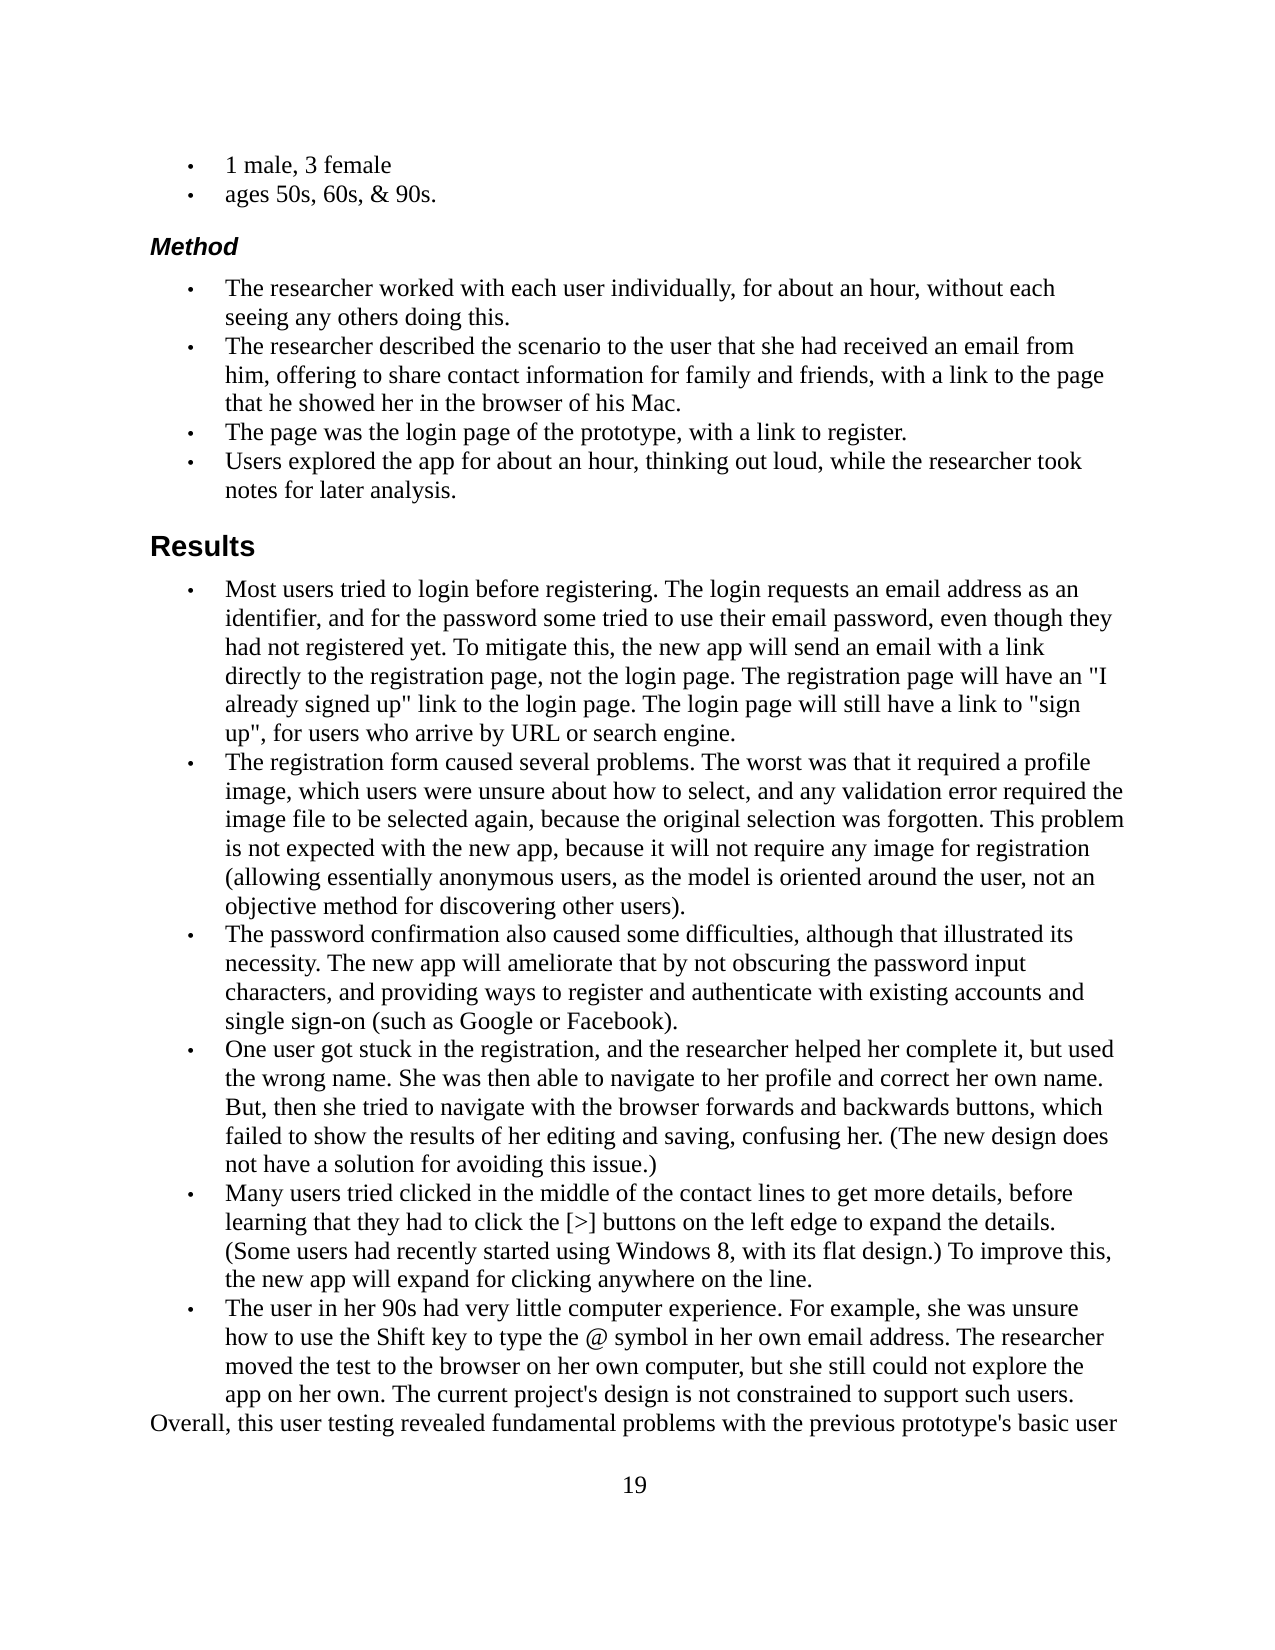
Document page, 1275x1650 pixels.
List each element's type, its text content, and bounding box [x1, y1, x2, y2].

list The password confirmation also caused some difficulties, although that illustrated its necessity. The new app will ameliorate that by not obscuring the password input characters, and providing ways to register and authenticate with existing accounts and single sign-on (such as Google or Facebook). [187, 919, 1125, 1034]
list The registration form caused several problems. The worst was that it required a profile image, which users were unsure about how to select, and any validation error required the image file to be selected again, because the original selection was forgotten. This problem is not expected with the new app, because it will not require any image for registration (allowing essentially anonymous users, as the model is oriented around the user, not an objective method for discovering other users). [187, 747, 1125, 919]
list Users explored the app for about an hour, thinking out loud, while the researcher took notes for later analysis. [187, 446, 1125, 503]
subtitle Results [150, 528, 1125, 562]
list Most users tried to login before registering. The login requests an email address as an identifier, and for the password some tried to use their email password, even though they had not registered yet. To mitigate this, the new app will send an email with a link directly to the registration page, not the login page. The registration page will have an "I already signed up" link to the login page. The login page will still have a link to "sign up", for users who arrive by URL or search engine. [187, 574, 1125, 747]
list The researcher described the scenario to the user that she had received an email from him, offering to share contact information for family and friends, with a link to the page that he showed her in the browser of his Mac. [187, 331, 1125, 417]
list The page was the login page of the prototype, with a link to register. [187, 417, 1125, 446]
list ages 50s, 60s, & 90s. [187, 179, 1125, 207]
list 1 male, 3 female [187, 150, 1125, 179]
subtitle Method [150, 232, 1125, 261]
list Many users tried clicked in the middle of the contact lines to get more details, before learning that they had to click the [>] buttons on the left edge to expand the details. (Some users had recently started using Windows 8, with its flat design.) To improve this, the new app will expand for clicking anywhere on the line. [187, 1178, 1125, 1293]
text Overall, this user testing revealed fundamental problems with the previous prototype's basic user [150, 1408, 1125, 1437]
list One user got stuck in the registration, and the researcher helped her complete it, but used the wrong name. She was then able to navigate to her profile and correct her own name. But, then she tried to navigate with the browser forwards and backwards buttons, which failed to show the results of her editing and saving, confusing her. (The new design does not have a solution for avoiding this issue.) [187, 1034, 1125, 1178]
list The researcher worked with each user individually, for about an hour, without each seeing any others doing this. [187, 273, 1125, 331]
list The user in her 90s had very little computer experience. For example, she was unsure how to use the Shift key to type the @ symbol in her own email address. The researcher moved the test to the browser on her own computer, but she still could not explore the app on her own. The current project's design is not constrained to support such users. [187, 1293, 1125, 1408]
